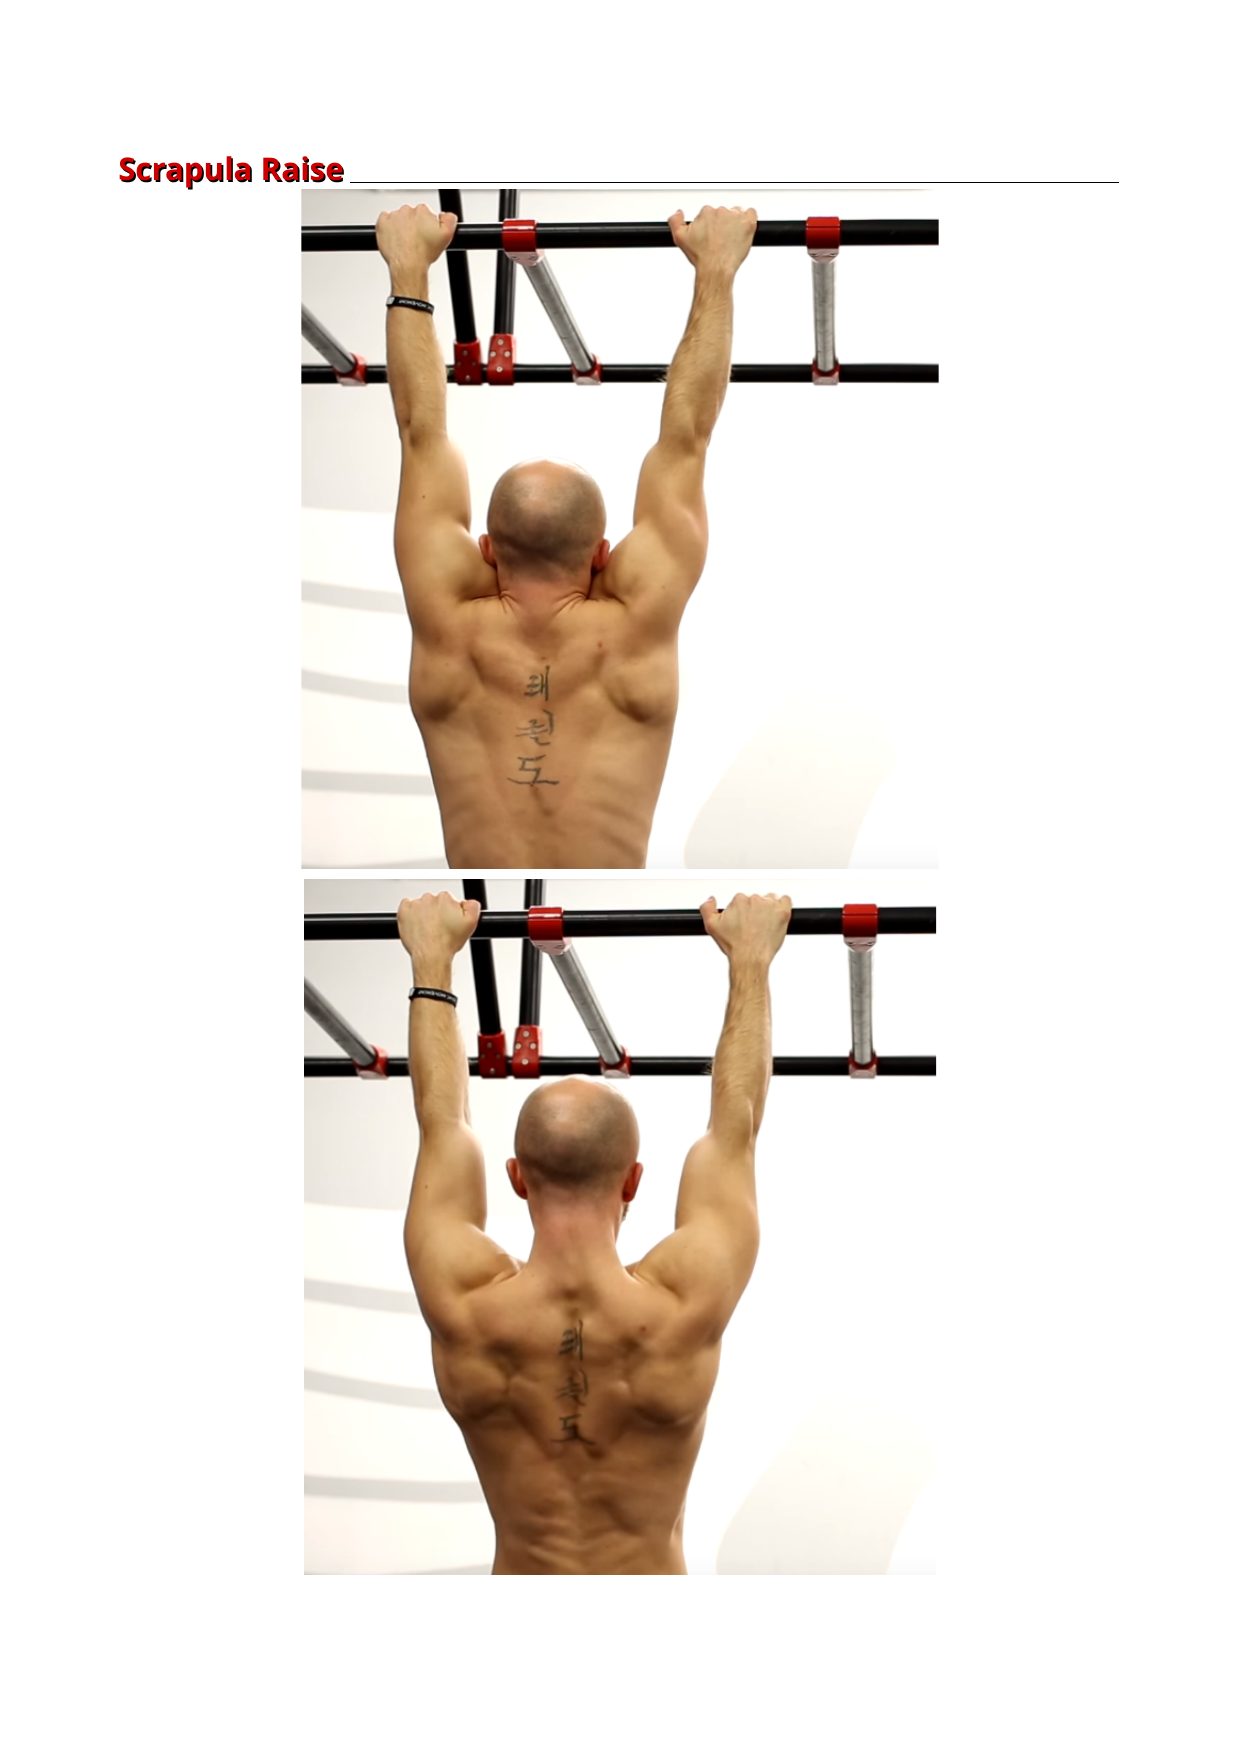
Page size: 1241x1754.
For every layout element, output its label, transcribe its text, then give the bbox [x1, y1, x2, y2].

text Scrapula Raise [118, 147, 1122, 189]
picture [304, 879, 937, 1575]
picture [301, 189, 939, 869]
